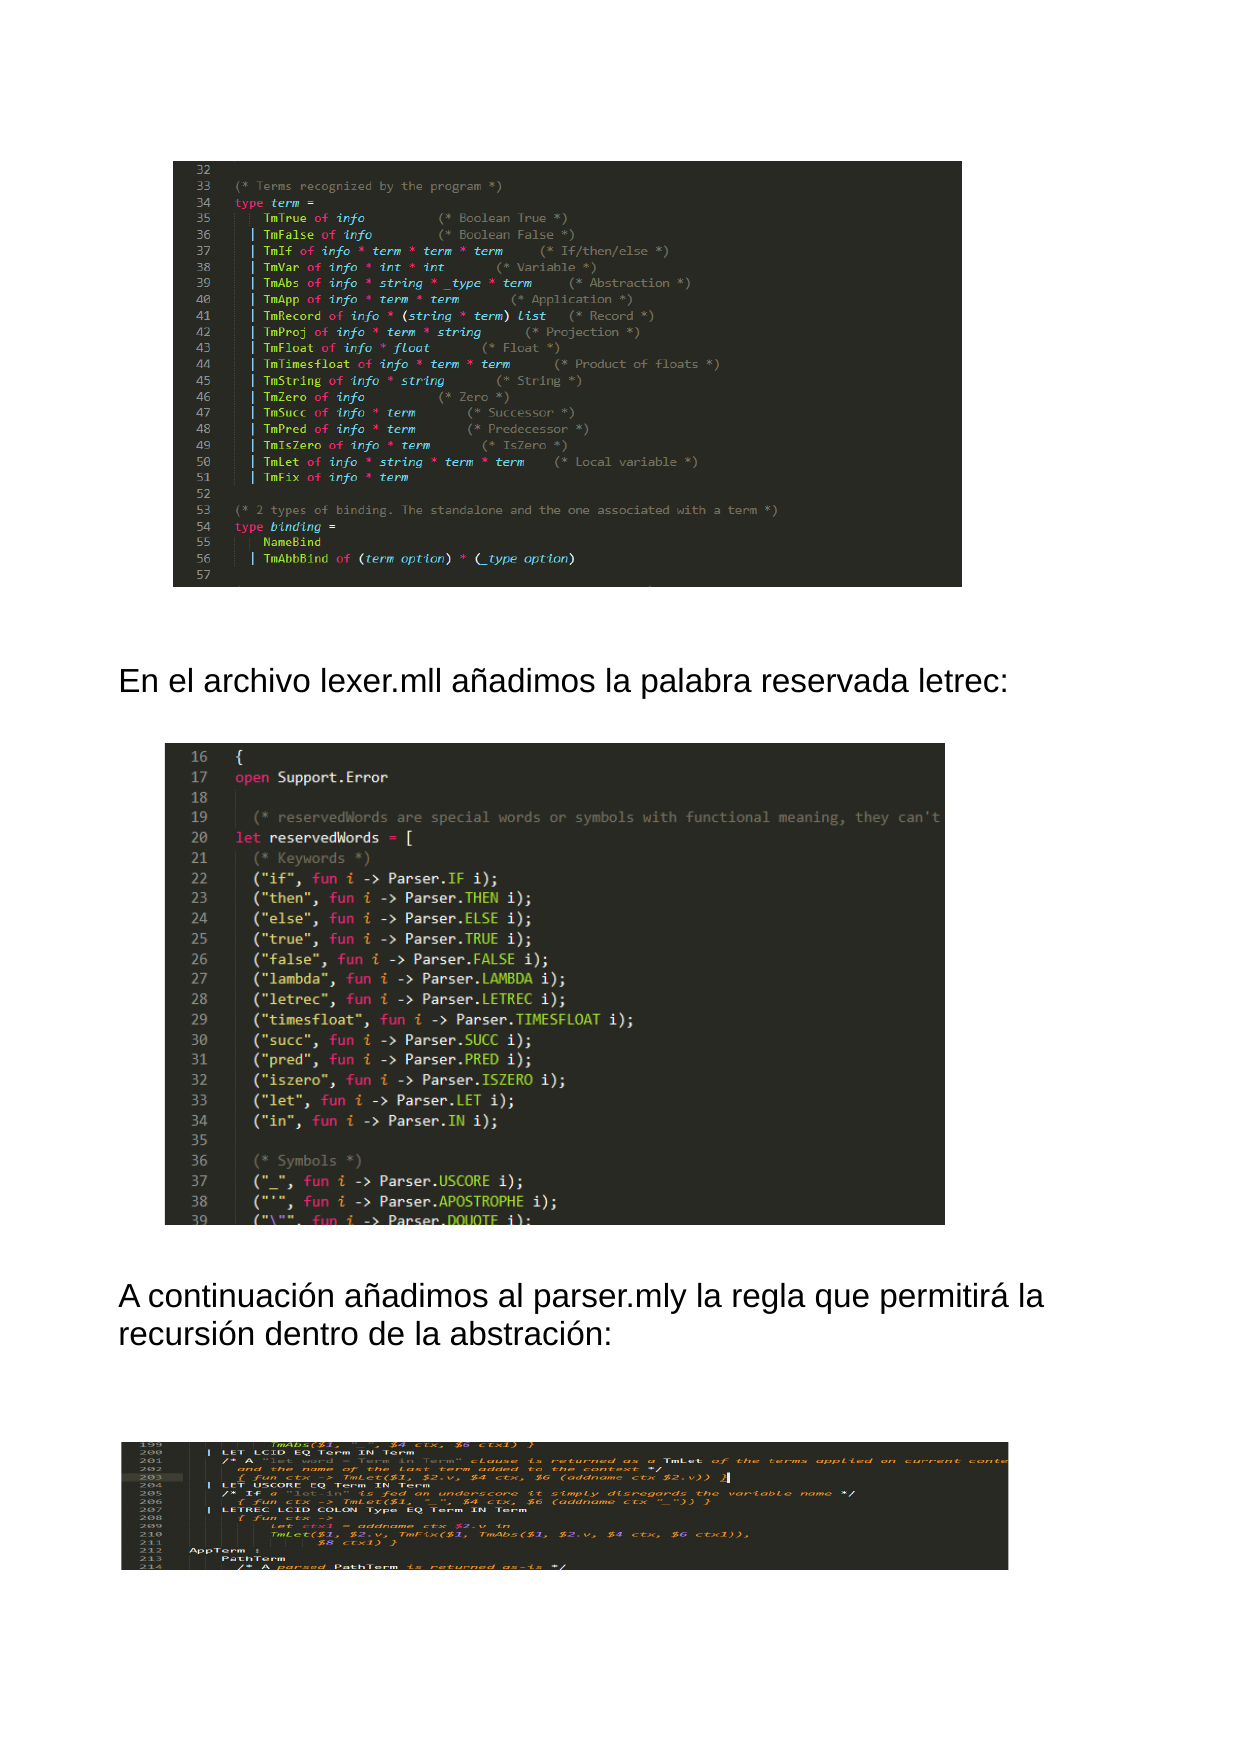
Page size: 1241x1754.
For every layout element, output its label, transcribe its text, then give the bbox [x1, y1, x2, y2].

text A continuación añadimos al parser.mly la regla que permitirá la recursión dentro de la abstración: [118, 1276, 1122, 1353]
text En el archivo lexer.mll añadimos la palabra reservada letrec: [118, 661, 1122, 699]
